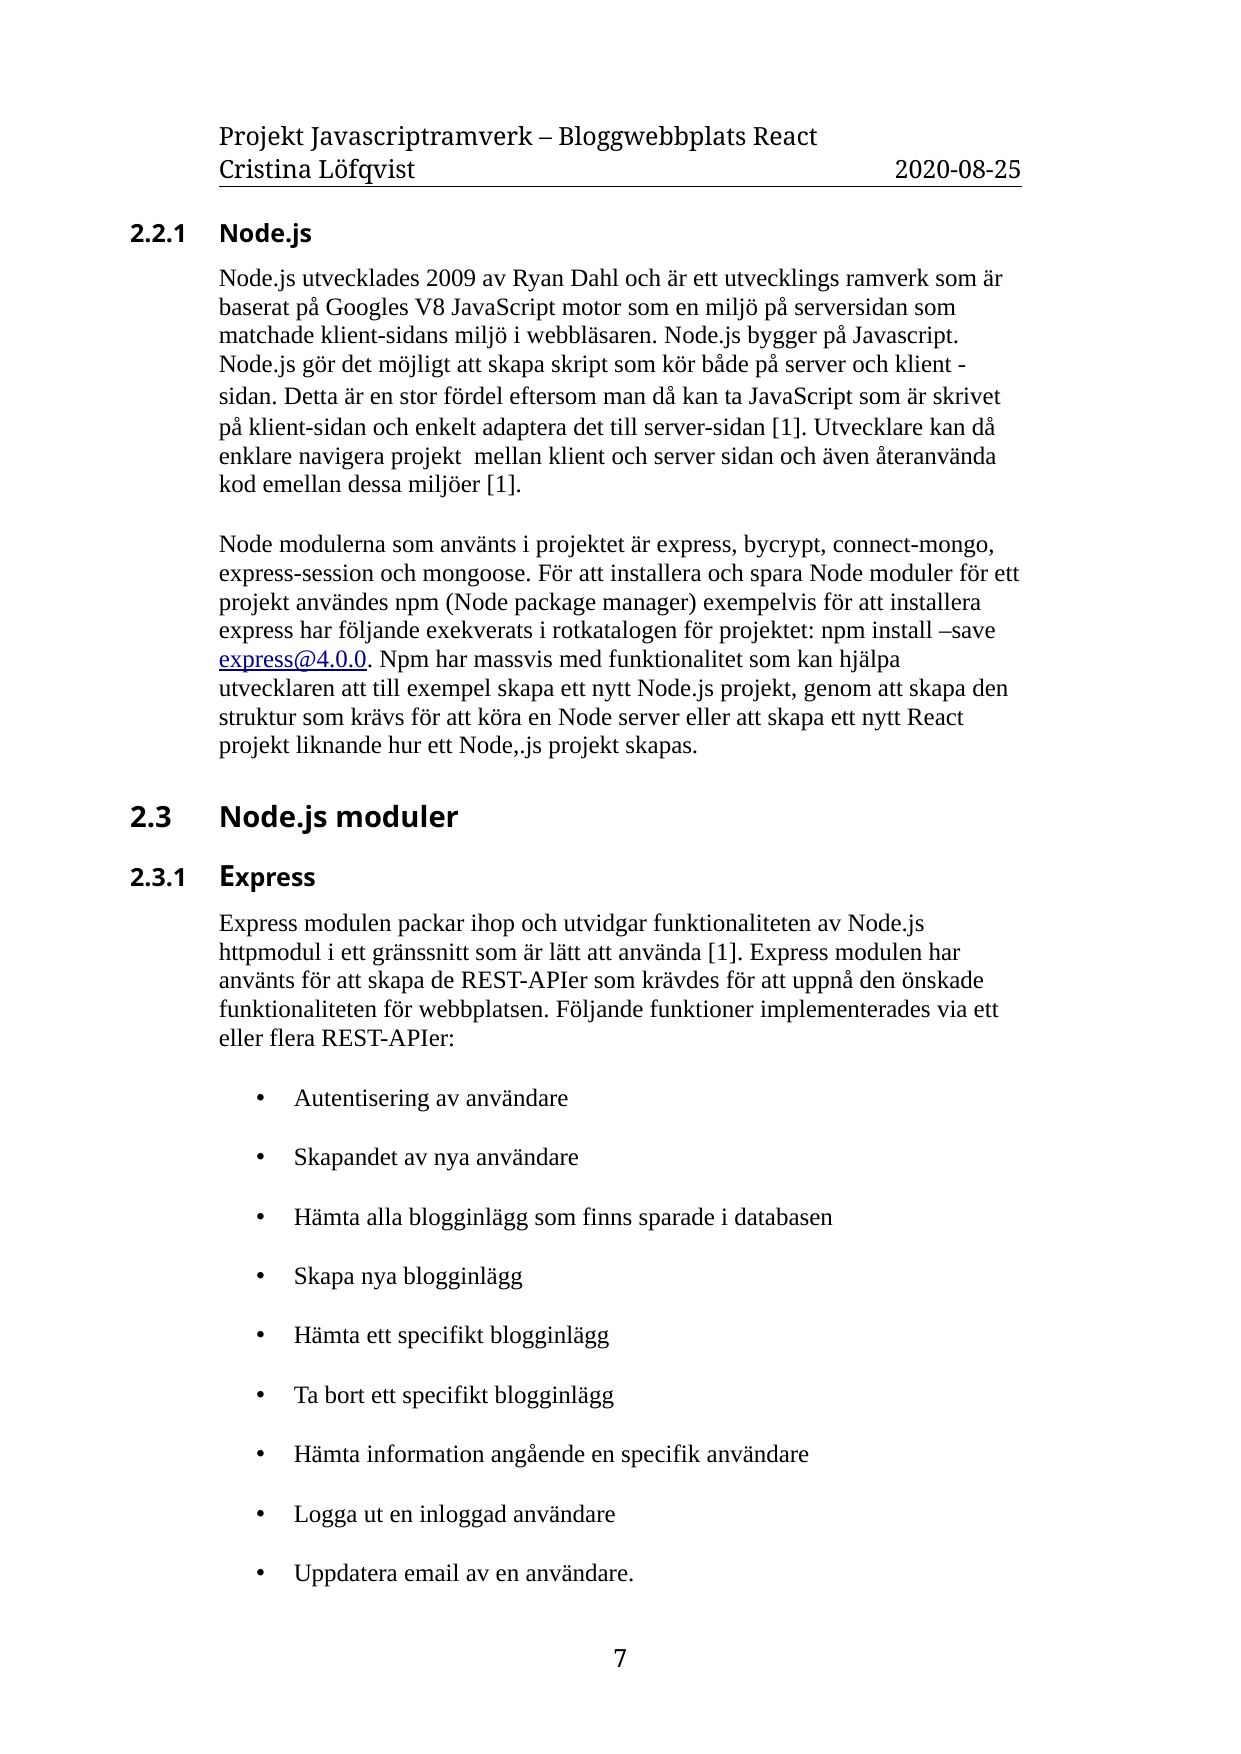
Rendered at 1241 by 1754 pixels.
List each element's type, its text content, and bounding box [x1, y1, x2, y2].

subtitle Node.js moduler [130, 796, 1022, 836]
list Uppdatera email av en användare. [256, 1558, 1022, 1587]
text Express modulen packar ihop och utvidgar funktionaliteten av Node.js httpmodul i ett gränssnitt som är lätt att använda [1]. Express modulen har använts för att skapa de REST-APIer som krävdes för att uppnå den önskade funktionaliteten för webbplatsen. Följande funktioner implementerades via ett eller flera REST-APIer: [218, 908, 1022, 1052]
subtitle Express [130, 855, 1022, 895]
list Hämta alla blogginlägg som finns sparade i databasen [256, 1202, 1022, 1230]
list Autentisering av användare [256, 1083, 1022, 1111]
list Hämta ett specifikt blogginlägg [256, 1321, 1022, 1349]
list Skapandet av nya användare [256, 1142, 1022, 1171]
list Hämta information angående en specifik användare [256, 1439, 1022, 1468]
list Ta bort ett specifikt blogginlägg [256, 1380, 1022, 1409]
text Node.js utvecklades 2009 av Ryan Dahl och är ett utvecklings ramverk som är baserat på Googles V8 JavaScript motor som en miljö på serversidan som matchade klient-sidans miljö i webbläsaren. Node.js bygger på Javascript. Node.js gör det möjligt att skapa skript som kör både på server och klient -sidan. Detta är en stor fördel eftersom man då kan ta JavaScript som är skrivet på klient-sidan och enkelt adaptera det till server-sidan [1]. Utvecklare kan då enklare navigera projekt mellan klient och server sidan och även återanvända kod emellan dessa miljöer [1]. [218, 263, 1022, 498]
list Logga ut en inloggad användare [256, 1499, 1022, 1528]
list Skapa nya blogginlägg [256, 1261, 1022, 1290]
subtitle Node.js [130, 216, 1022, 250]
text Node modulerna som använts i projektet är express, bycrypt, connect-mongo, express-session och mongoose. För att installera och spara Node moduler för ett projekt användes npm (Node package manager) exempelvis för att installera express har följande exekverats i rotkatalogen för projektet: npm install –save express@4.0.0. Npm har massvis med funktionalitet som kan hjälpa utvecklaren att till exempel skapa ett nytt Node.js projekt, genom att skapa den struktur som krävs för att köra en Node server eller att skapa ett nytt React projekt liknande hur ett Node,.js projekt skapas. [218, 529, 1022, 759]
